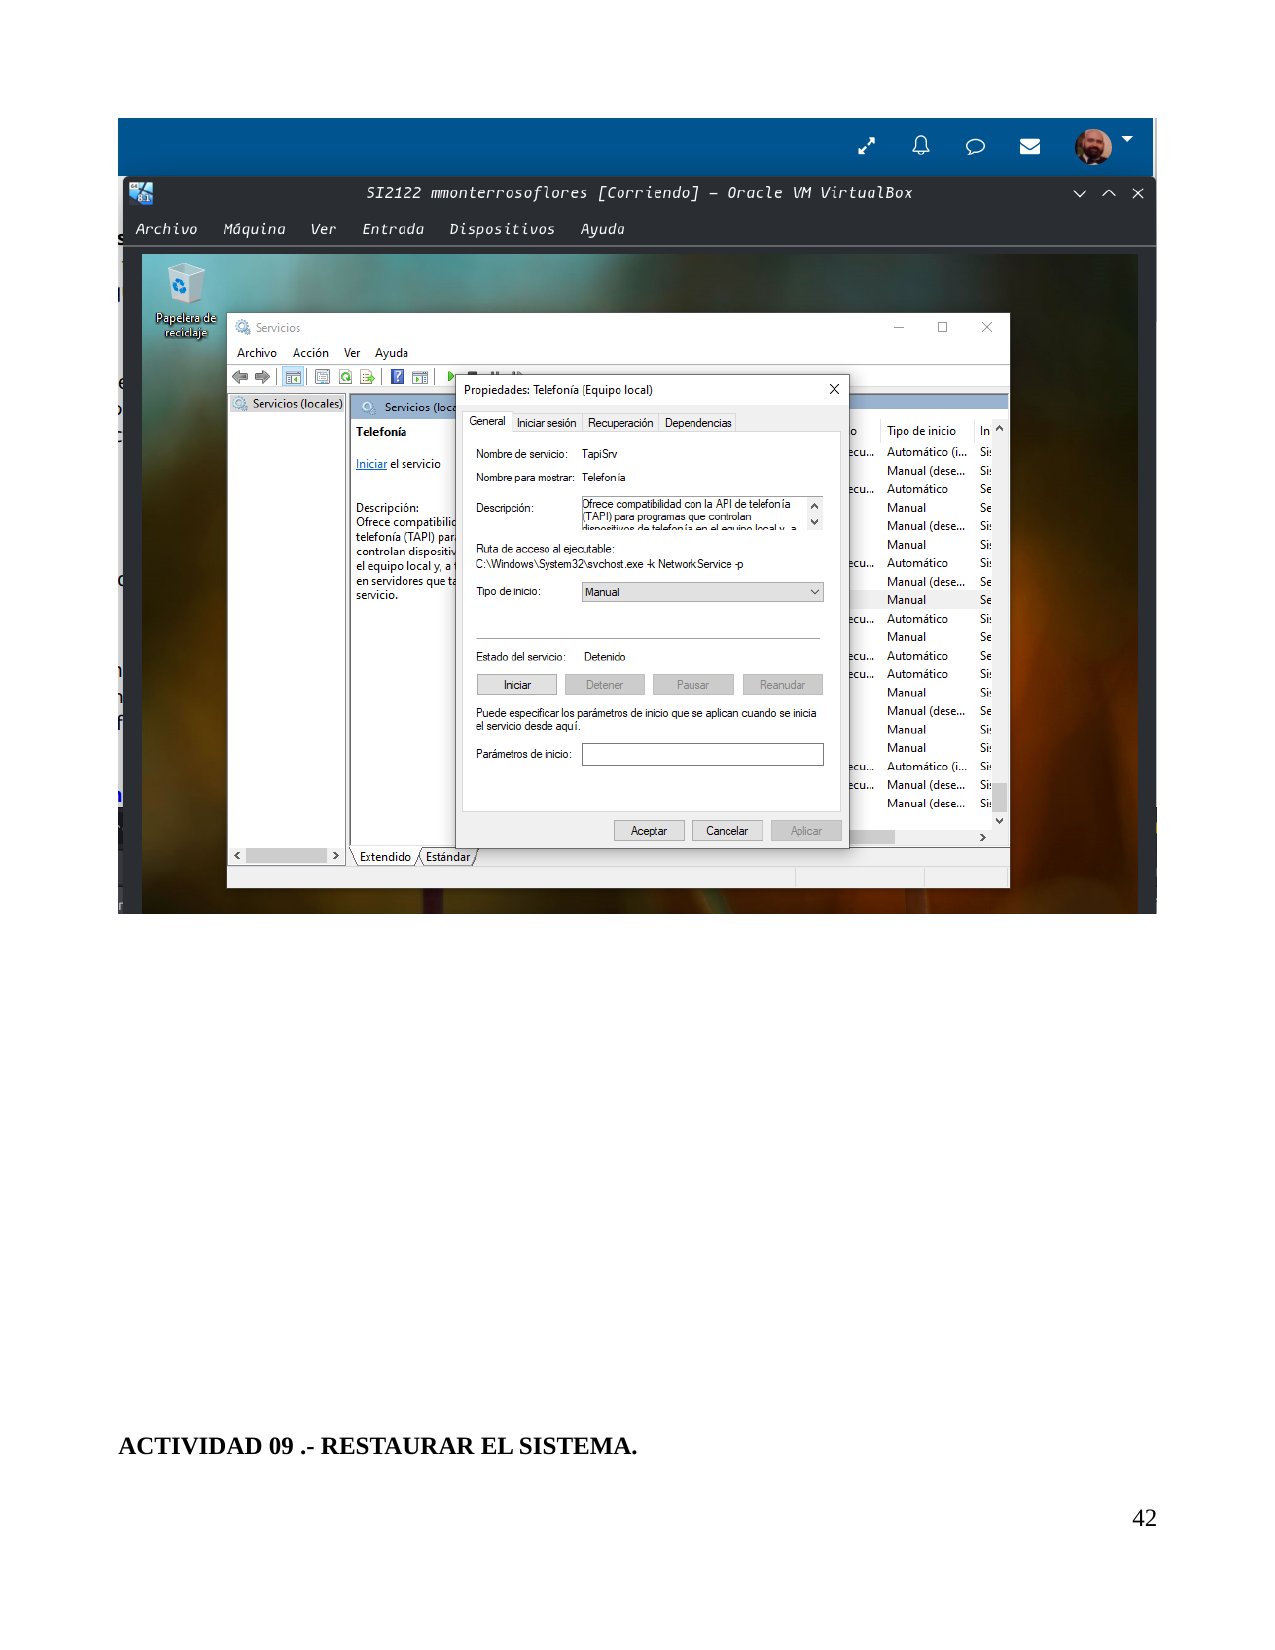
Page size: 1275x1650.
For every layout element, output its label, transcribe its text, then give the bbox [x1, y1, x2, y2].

picture [118, 118, 1157, 914]
text ACTIVIDAD 09 .- RESTAURAR EL SISTEMA. [118, 1431, 1157, 1460]
table_cell [118, 914, 1157, 942]
